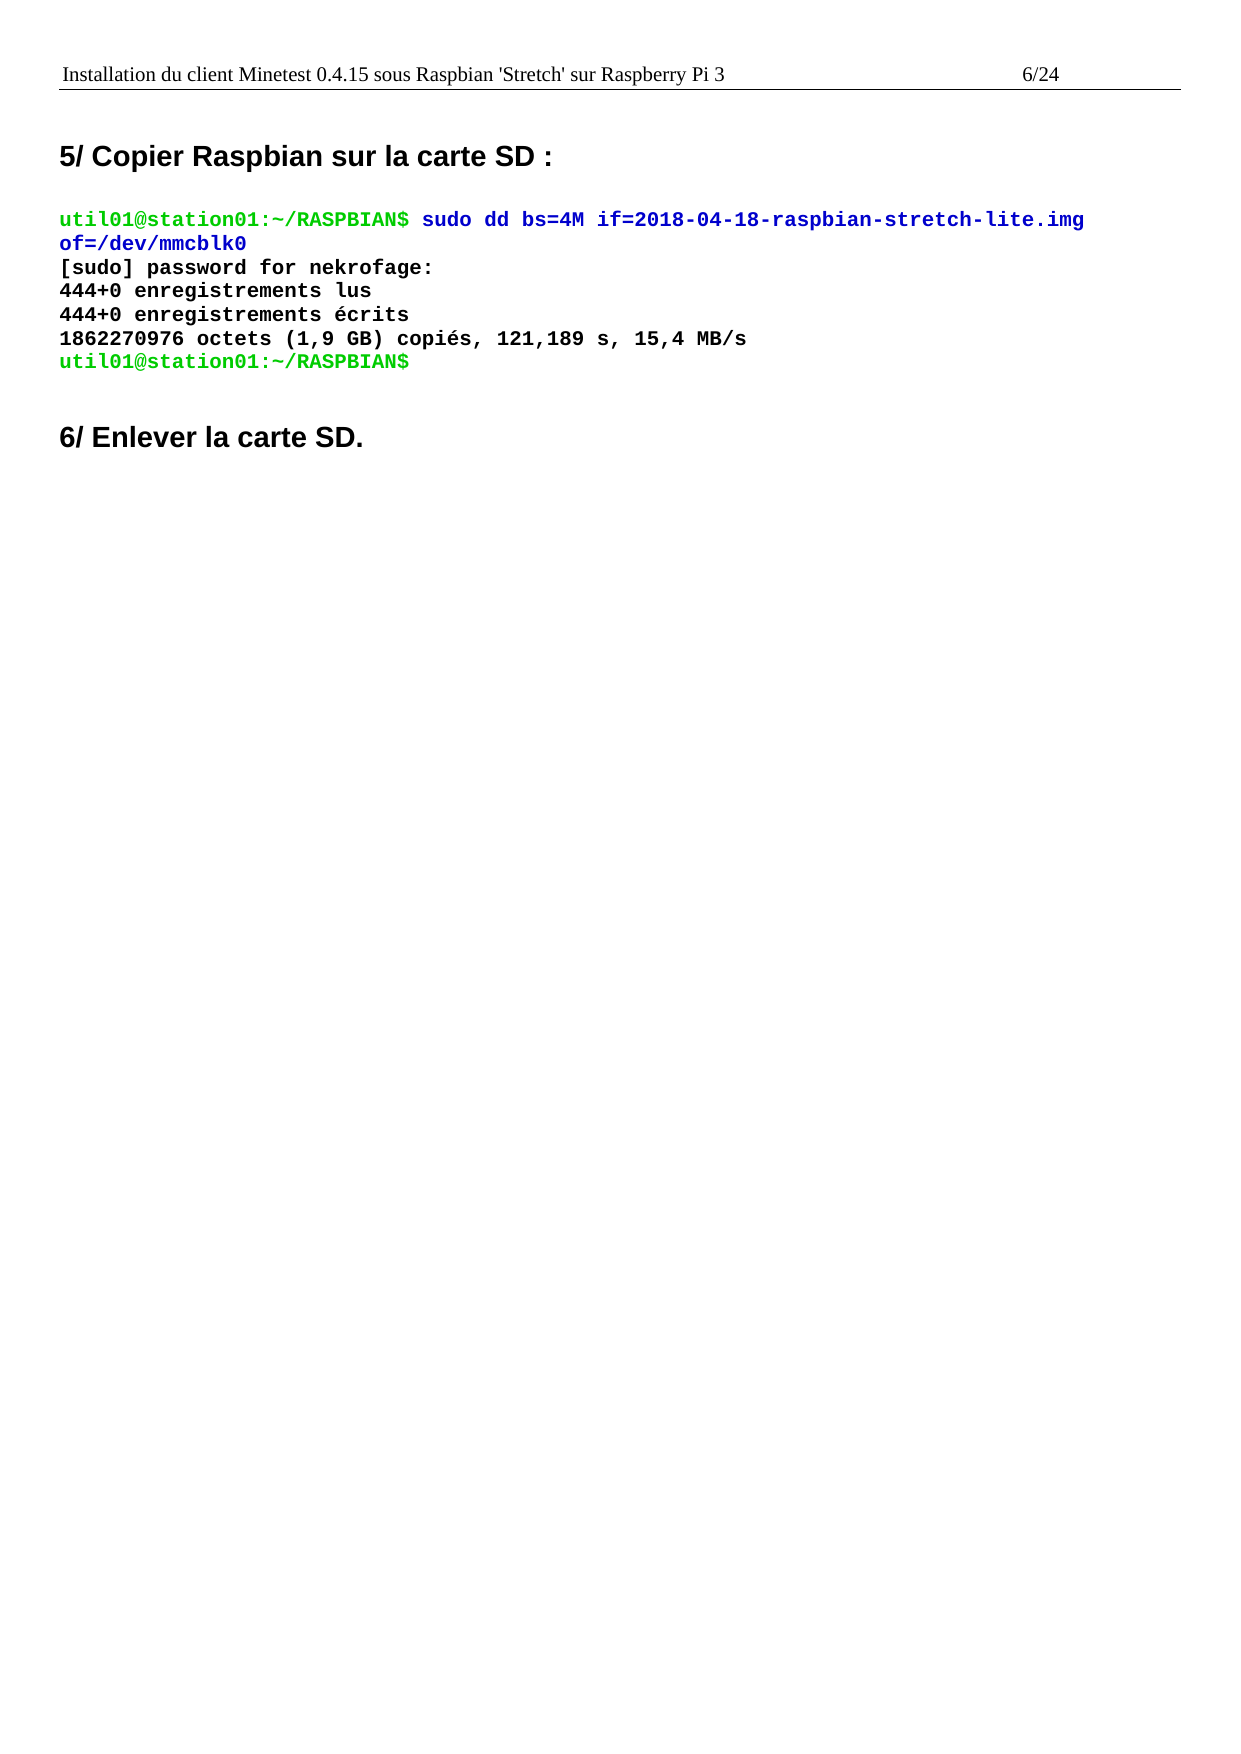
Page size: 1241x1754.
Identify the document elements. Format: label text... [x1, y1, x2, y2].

text [sudo] password for nekrofage: [59, 257, 1181, 280]
subtitle 6/ Enlever la carte SD. [59, 420, 1181, 453]
subtitle 5/ Copier Raspbian sur la carte SD : [59, 139, 1181, 173]
text 1862270976 octets (1,9 GB) copiés, 121,189 s, 15,4 MB/s [59, 328, 1181, 351]
text util01@station01:~/RASPBIAN$ sudo dd bs=4M if=2018-04-18-raspbian-stretch-lite.img of=/dev/mmcblk0 [59, 209, 1181, 257]
text util01@station01:~/RASPBIAN$ [59, 351, 1181, 375]
text 444+0 enregistrements écrits [59, 304, 1181, 328]
text 444+0 enregistrements lus [59, 280, 1181, 304]
